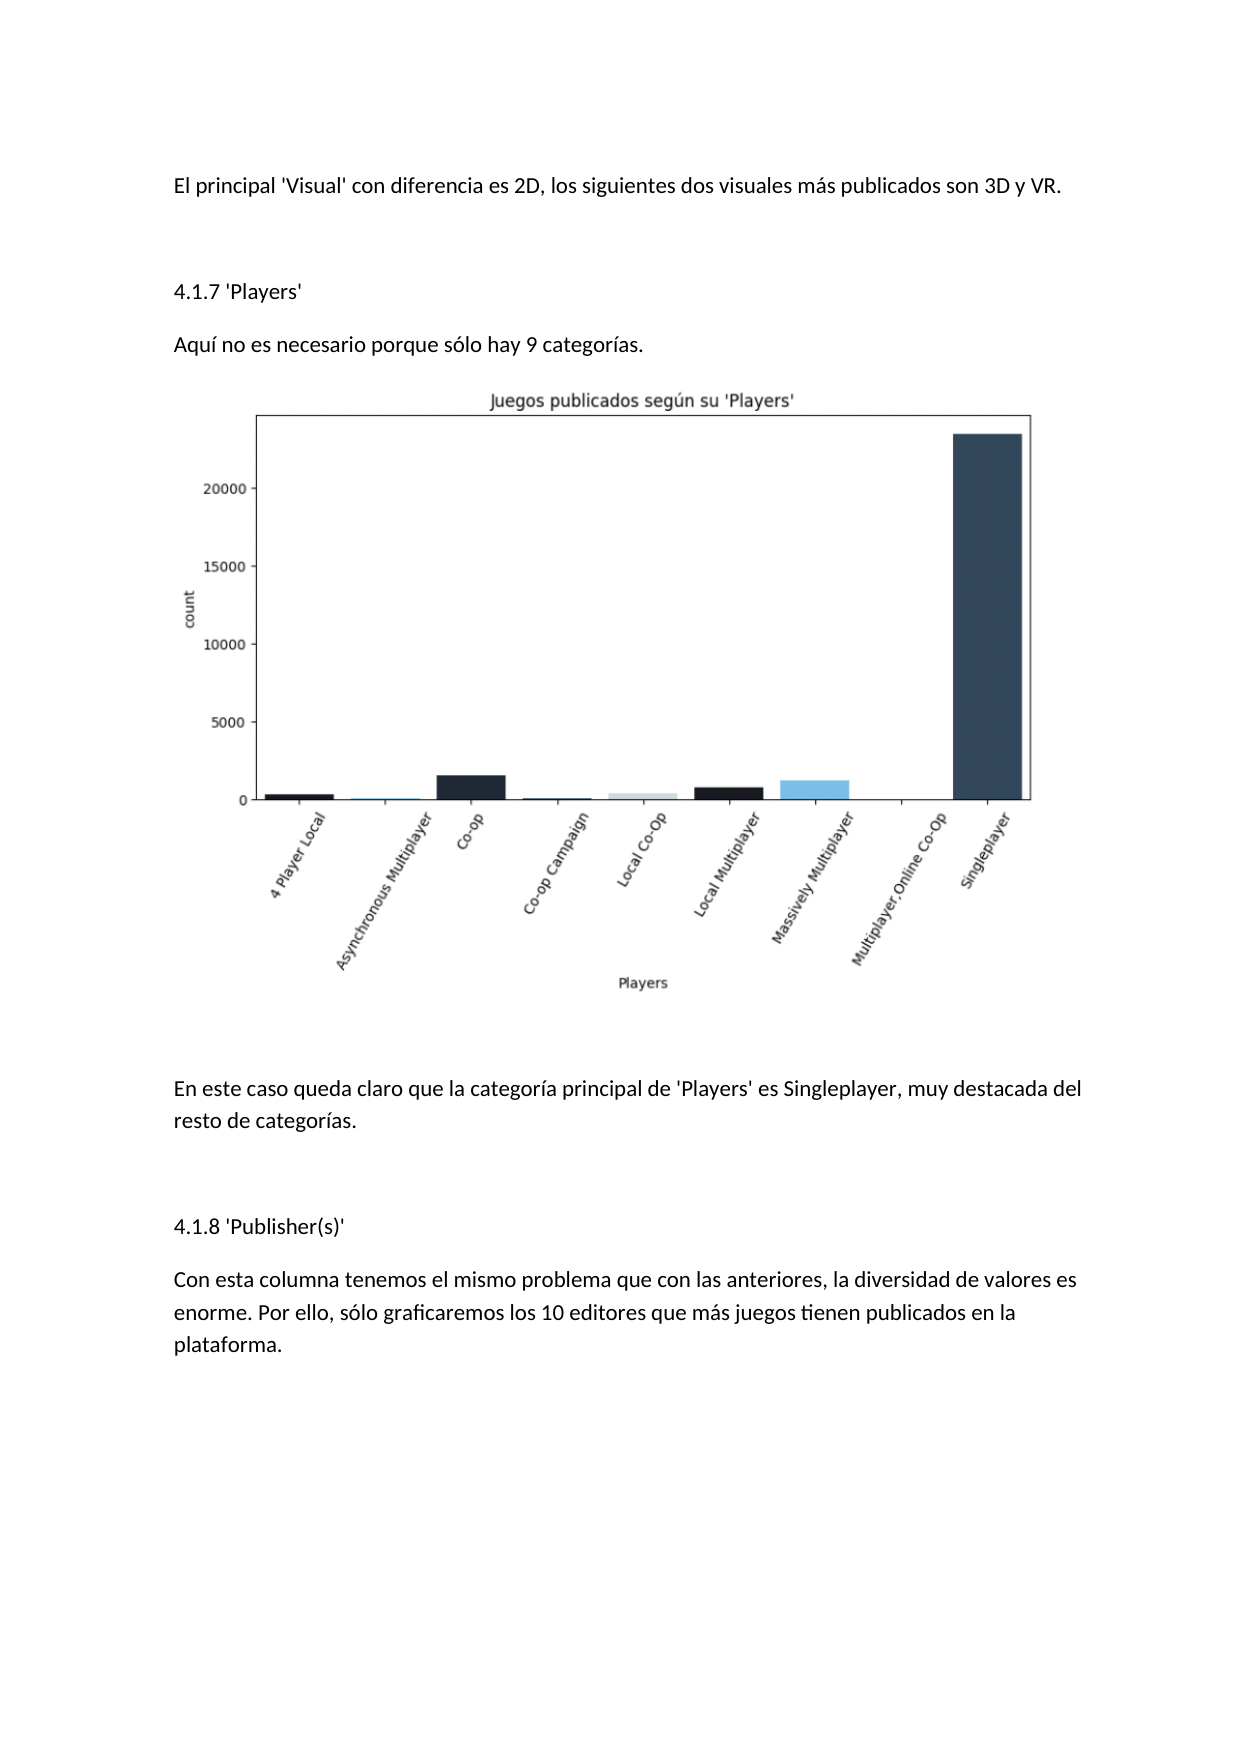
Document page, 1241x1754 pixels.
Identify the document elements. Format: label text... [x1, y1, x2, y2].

text Con esta columna tenemos el mismo problema que con las anteriores, la diversidad de valores es enorme. Por ello, sólo graficaremos los 10 editores que más juegos tienen publicados en la plataforma. [174, 1266, 1122, 1358]
text En este caso queda claro que la categoría principal de 'Players' es Singleplayer, muy destacada del resto de categorías. [174, 1074, 1122, 1134]
text El principal 'Visual' con diferencia es 2D, los siguientes dos visuales más publicados son 3D y VR. [174, 171, 1122, 199]
text 4.1.7 'Players' [174, 277, 1122, 305]
text 4.1.8 'Publisher(s)' [174, 1212, 1122, 1241]
text Aquí no es necesario porque sólo hay 9 categorías. [174, 330, 1122, 358]
